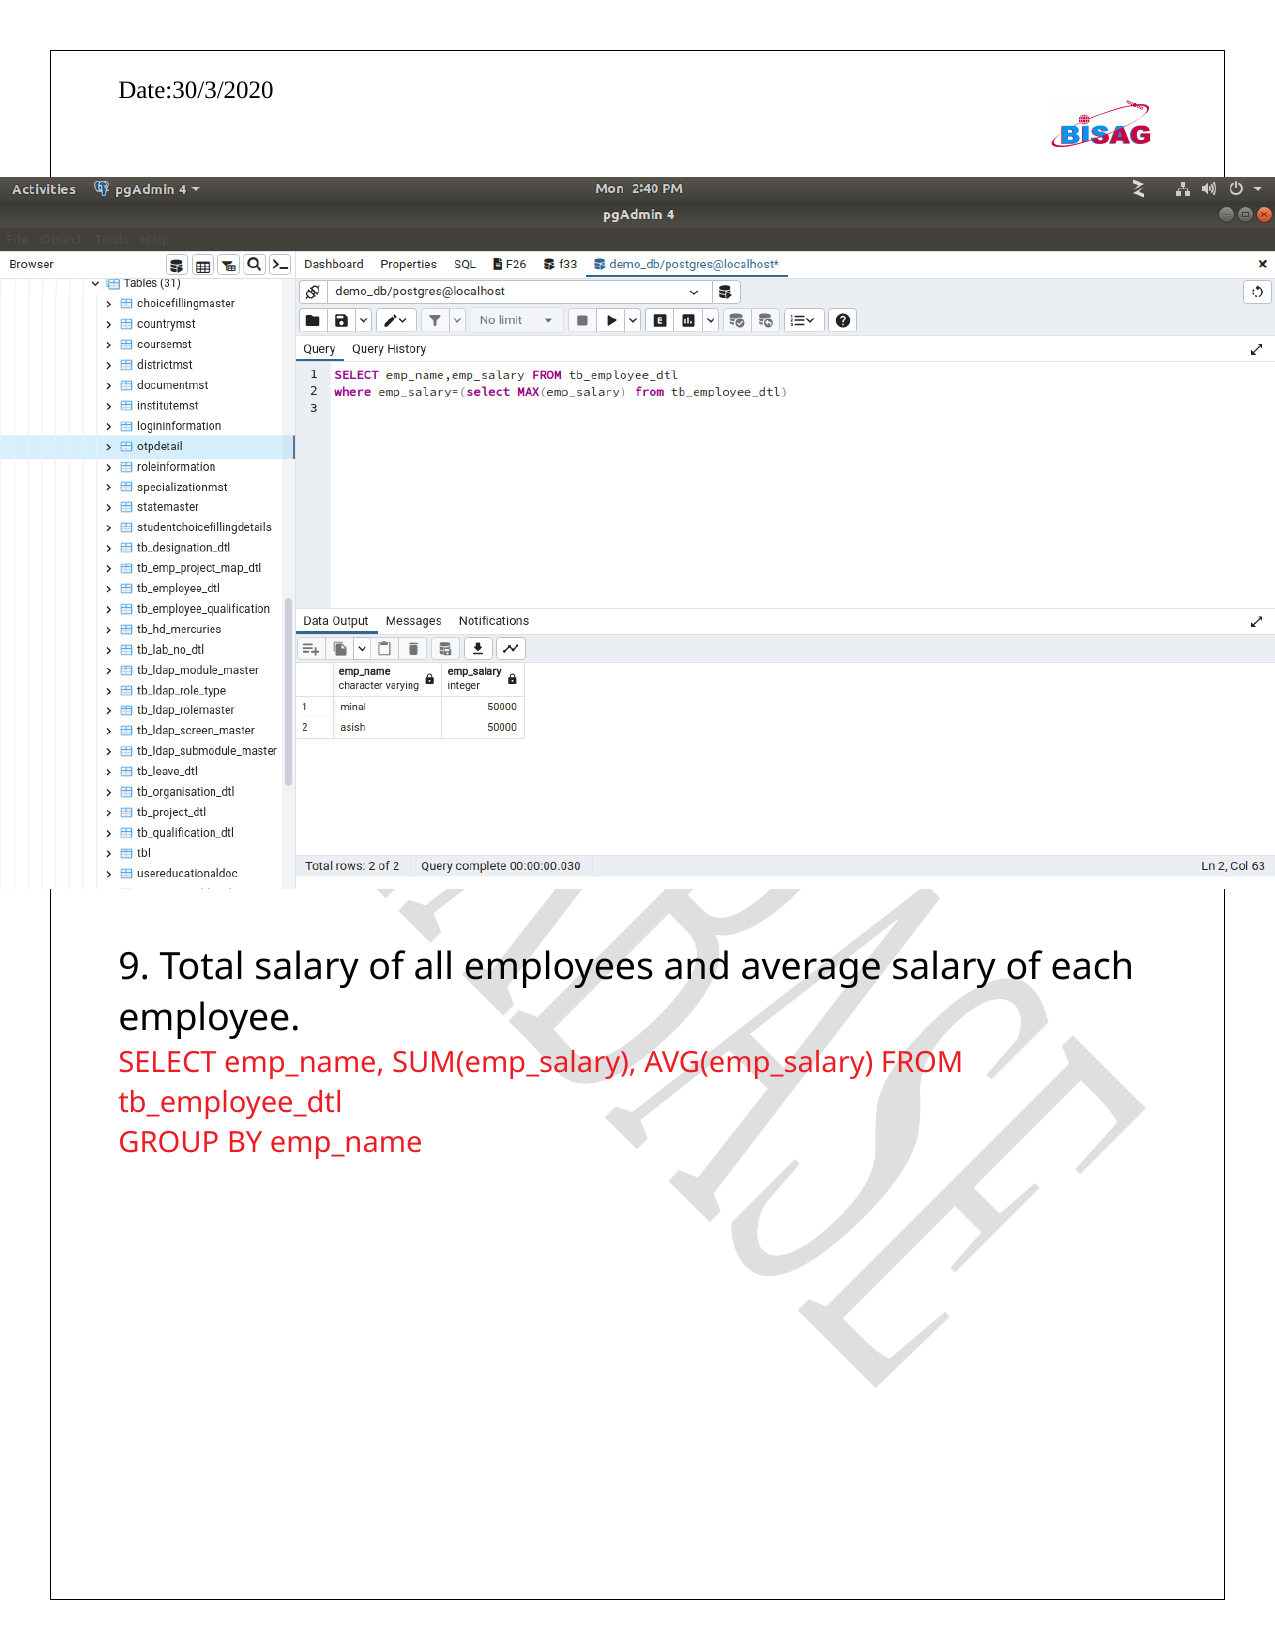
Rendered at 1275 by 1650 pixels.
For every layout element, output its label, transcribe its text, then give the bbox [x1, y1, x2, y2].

text GROUP BY emp_name [118, 1121, 741, 1161]
text SELECT emp_name, SUM(emp_salary), AVG(emp_salary) FROM tb_employee_dtl [770, 1041, 913, 1121]
text 9. Total salary of all employees and average salary of each employee. [832, 939, 1157, 1041]
text SELECT emp_name, SUM(emp_salary), AVG(emp_salary) FROM tb_employee_dtl [1080, 1041, 1157, 1121]
text SELECT emp_name, SUM(emp_salary), AVG(emp_salary) FROM tb_employee_dtl [1042, 1082, 1115, 1121]
text [909, 1121, 1010, 1161]
text 9. Total salary of all employees and average salary of each employee. [555, 939, 697, 1041]
text [1002, 1121, 1116, 1161]
picture [1048, 98, 1154, 149]
text SELECT emp_name, SUM(emp_salary), AVG(emp_salary) FROM tb_employee_dtl [920, 1041, 1068, 1121]
picture [0, 177, 1275, 889]
text SELECT emp_name, SUM(emp_salary), AVG(emp_salary) FROM tb_employee_dtl [641, 1051, 767, 1121]
text 9. Total salary of all employees and average salary of each employee. [940, 1000, 1020, 1041]
text 9. Total salary of all employees and average salary of each employee. [118, 939, 614, 1041]
text SELECT emp_name, SUM(emp_salary), AVG(emp_salary) FROM tb_employee_dtl [118, 1041, 722, 1121]
text 9. Total salary of all employees and average salary of each employee. [751, 966, 852, 1041]
text [740, 1121, 875, 1161]
text [1095, 1121, 1157, 1161]
text 9. Total salary of all employees and average salary of each employee. [665, 939, 854, 1041]
